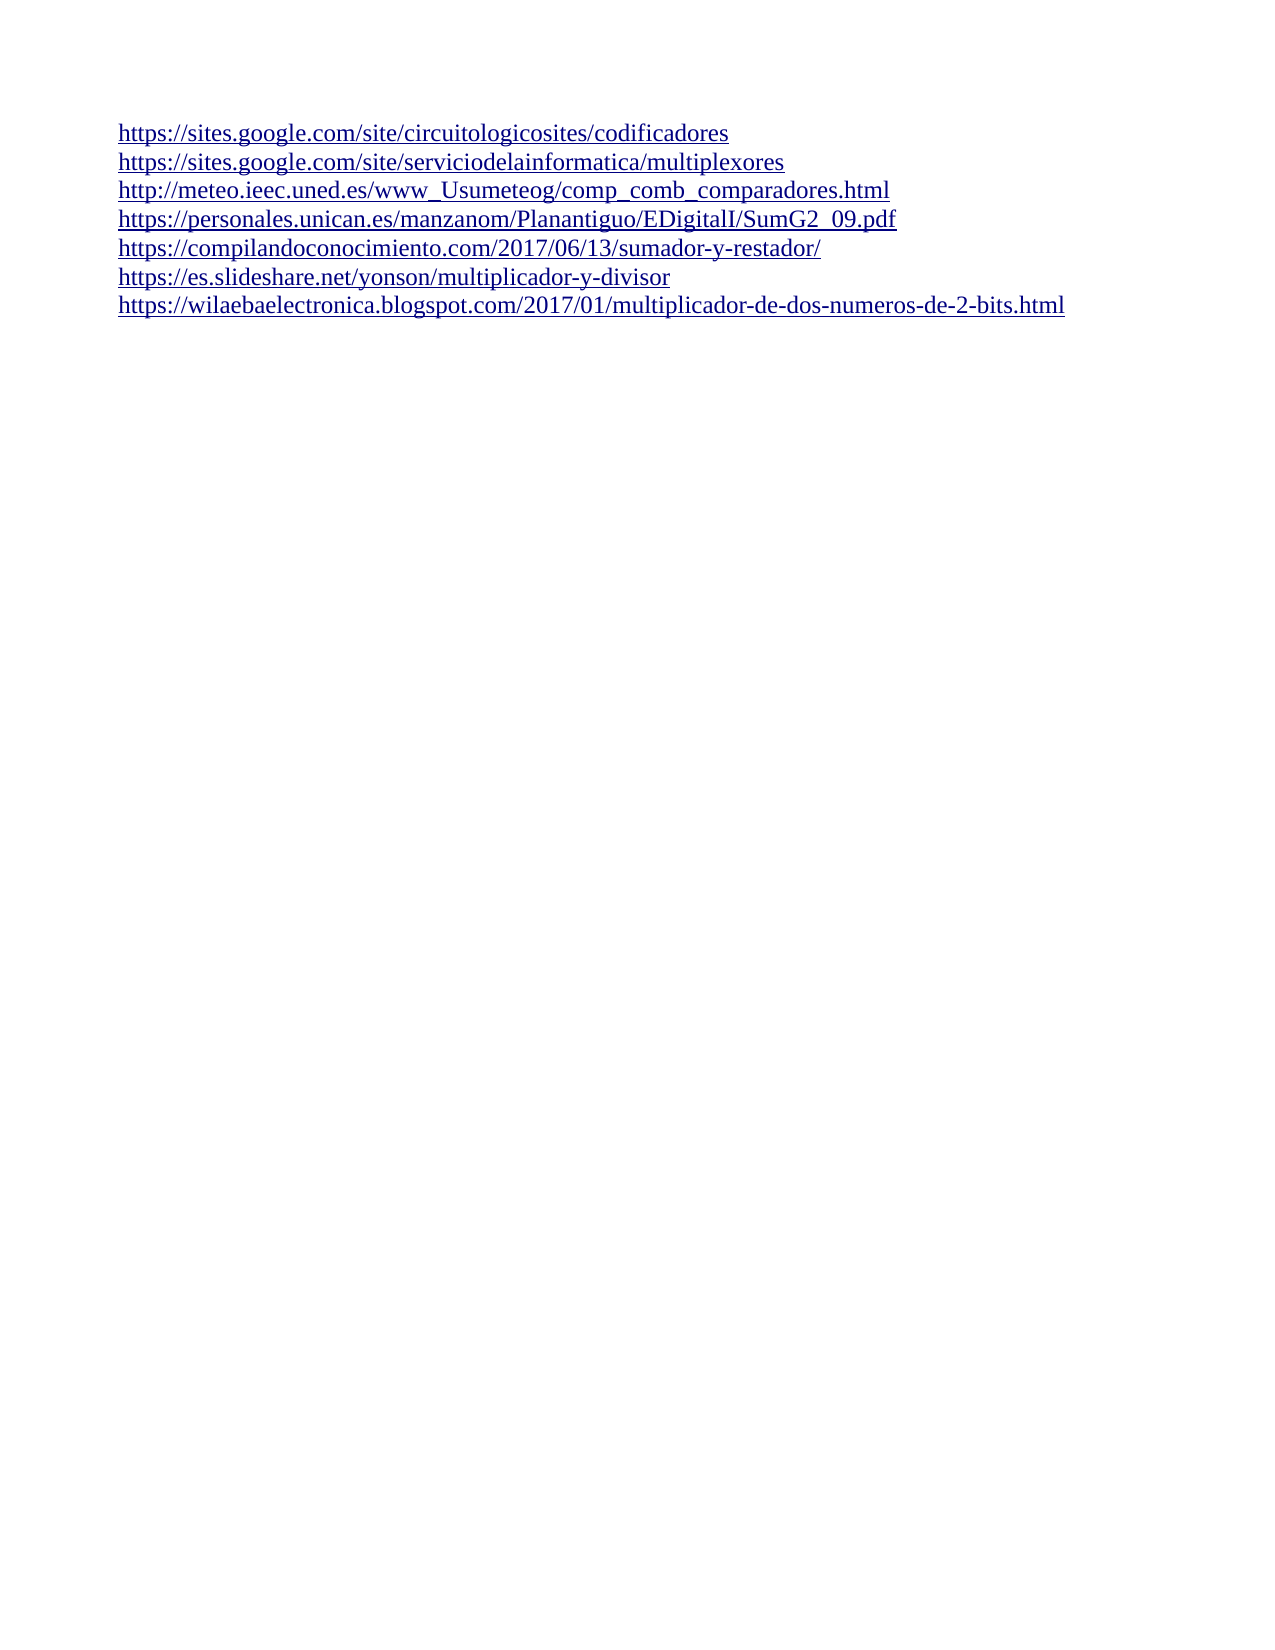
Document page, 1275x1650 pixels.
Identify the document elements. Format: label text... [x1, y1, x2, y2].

text https://sites.google.com/site/circuitologicosites/codificadores [118, 118, 1157, 147]
text http://meteo.ieec.uned.es/www_Usumeteog/comp_comb_comparadores.html [118, 176, 1157, 204]
text https://wilaebaelectronica.blogspot.com/2017/01/multiplicador-de-dos-numeros-de-2-bits.html [118, 291, 1157, 319]
text https://sites.google.com/site/serviciodelainformatica/multiplexores [118, 147, 1157, 176]
text https://es.slideshare.net/yonson/multiplicador-y-divisor [118, 262, 1157, 291]
text https://personales.unican.es/manzanom/Planantiguo/EDigitalI/SumG2_09.pdf [118, 204, 1157, 233]
text https://compilandoconocimiento.com/2017/06/13/sumador-y-restador/ [118, 233, 1157, 262]
